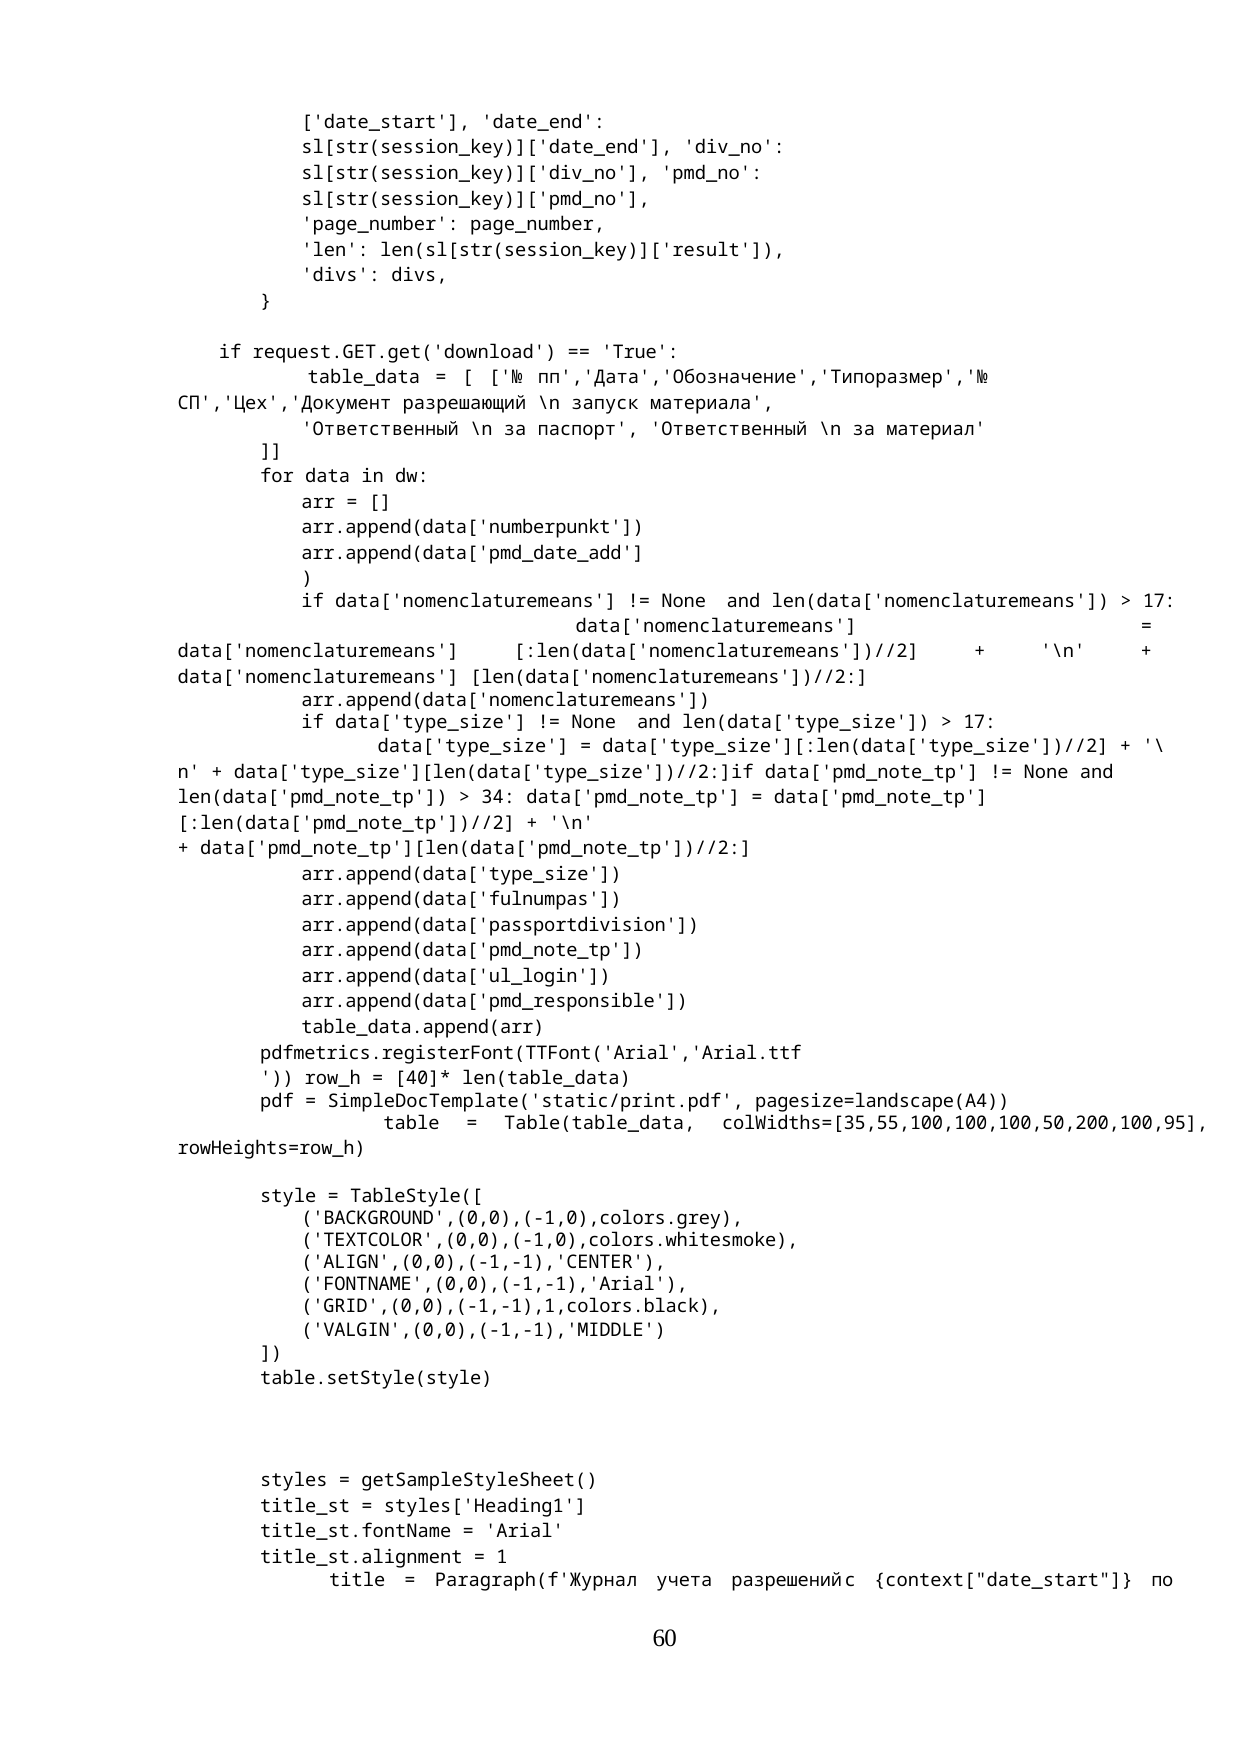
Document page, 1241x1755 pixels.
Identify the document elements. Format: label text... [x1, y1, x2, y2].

text data['nomenclaturemeans'] = data['nomenclaturemeans'] [:len(data['nomenclaturemeans'])//2] + '\n' + data['nomenclaturemeans'] [len(data['nomenclaturemeans'])//2:] [177, 612, 1152, 688]
text ('TEXTCOLOR',(0,0),(-1,0),colors.whitesmoke), [301, 1229, 1241, 1251]
text 'Ответственный \n за паспорт', 'Ответственный \n за материал' [301, 415, 1241, 440]
text table_data = [ ['№ пп','Дата','Обозначение','Типоразмер','№ СП','Цех','Документ разрешающий \n запуск материала', [177, 364, 1167, 415]
text data['type_size'] = data['type_size'][:len(data['type_size'])//2] + '\n' + data['type_size'][len(data['type_size'])//2:]if data['pmd_note_tp'] != None and len(data['pmd_note_tp']) > 34: data['pmd_note_tp'] = data['pmd_note_tp'][:len(data['pmd_note_tp'])//2] + '\n' [177, 732, 1167, 834]
text ('BACKGROUND',(0,0),(-1,0),colors.grey), [301, 1207, 1241, 1229]
text ('ALIGN',(0,0),(-1,-1),'CENTER'), [301, 1251, 1241, 1273]
text rowHeights=row_h) [177, 1134, 1241, 1159]
text pdf = SimpleDocTemplate('static/print.pdf', pagesize=landscape(A4)) [260, 1090, 1241, 1112]
text styles = getSampleStyleSheet() title_st = styles['Heading1'] title_st.fontName = 'Arial' title_st.alignment = 1 [260, 1466, 646, 1568]
text ]] [260, 440, 1241, 462]
text + data['pmd_note_tp'][len(data['pmd_note_tp'])//2:] arr.append(data['type_size']) arr.append(data['fulnumpas']) arr.append(data['passportdivision']) arr.append(data['pmd_note_tp']) arr.append(data['ul_login']) arr.append(data['pmd_responsible']) table_data.append(arr) [177, 835, 806, 1039]
text if request.GET.get('download') == 'True': [219, 338, 1241, 364]
text if data['nomenclaturemeans'] != None and len(data['nomenclaturemeans']) > 17: [301, 590, 1241, 612]
text } [260, 287, 1241, 313]
text pdfmetrics.registerFont(TTFont('Arial','Arial.ttf')) row_h = [40]* len(table_data) [260, 1039, 812, 1090]
text title = Paragraph(f'Журнал учета разрешений c {context["date_start"]} по [329, 1569, 1241, 1591]
text if data['type_size'] != None and len(data['type_size']) > 17: [301, 711, 1241, 732]
text style = TableStyle([ [260, 1185, 1241, 1207]
text table.setStyle(style) [260, 1364, 1241, 1390]
text ('VALGIN',(0,0),(-1,-1),'MIDDLE') [301, 1317, 1241, 1342]
text arr.append(data['nomenclaturemeans']) [301, 689, 1241, 711]
text arr.append(data['numberpunkt']) arr.append(data['pmd_date_add']) [301, 513, 646, 590]
text ('FONTNAME',(0,0),(-1,-1),'Arial'), [301, 1273, 1241, 1295]
text ['date_start'], 'date_end': sl[str(session_key)]['date_end'], 'div_no': sl[str(session_key)]['div_no'], 'pmd_no': sl[str(session_key)]['pmd_no'], 'page_number': page_number, [301, 108, 812, 236]
text 'len': len(sl[str(session_key)]['result']), 'divs': divs, [301, 236, 812, 287]
text for data in dw: arr = [] [260, 462, 437, 513]
text ]) [260, 1342, 1241, 1364]
text table = Table(table_data, colWidths=[35,55,100,100,100,50,200,100,95], [383, 1112, 1241, 1134]
text ('GRID',(0,0),(-1,-1),1,colors.black), [301, 1295, 1241, 1317]
